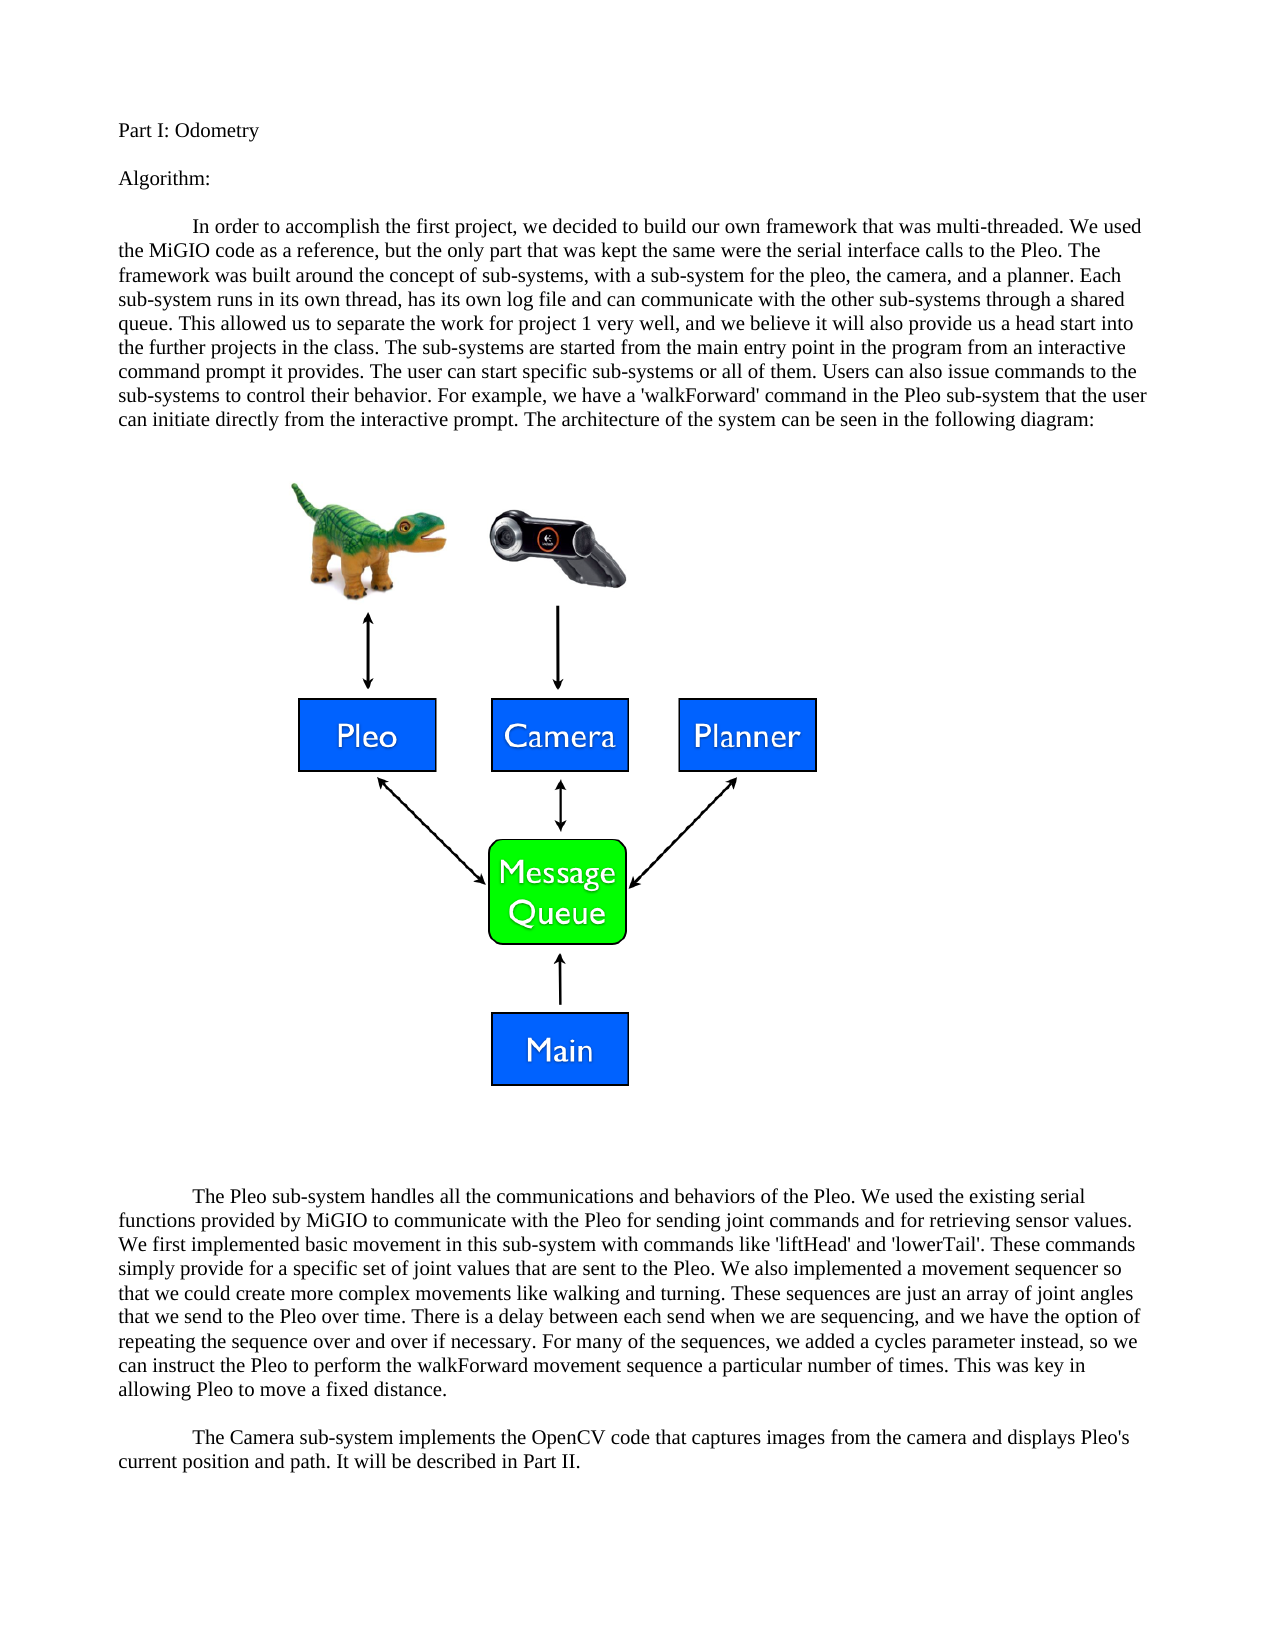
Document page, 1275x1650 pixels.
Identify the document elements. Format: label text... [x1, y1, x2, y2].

text Part I: Odometry [118, 118, 1157, 142]
text The Camera sub-system implements the OpenCV code that captures images from the camera and displays Pleo's current position and path. It will be described in Part II. [118, 1425, 1157, 1473]
text The Pleo sub-system handles all the communications and behaviors of the Pleo. We used the existing serial functions provided by MiGIO to communicate with the Pleo for sending joint commands and for retrieving sensor values. We first implemented basic movement in this sub-system with commands like 'liftHead' and 'lowerTail'. These commands simply provide for a specific set of joint values that are sent to the Pleo. We also implemented a movement sequencer so that we could create more complex movements like walking and turning. These sequences are just an array of joint angles that we send to the Pleo over time. There is a delay between each send when we are sequencing, and we have the option of repeating the sequence over and over if necessary. For many of the sequences, we added a cycles parameter instead, so we can instruct the Pleo to perform the walkForward movement sequence a particular number of times. This was key in allowing Pleo to move a fixed distance. [118, 1184, 1157, 1401]
text Algorithm: [118, 166, 1157, 190]
picture [107, 438, 1008, 1112]
text In order to accomplish the first project, we decided to build our own framework that was multi-threaded. We used the MiGIO code as a reference, but the only part that was kept the same were the serial interface calls to the Pleo. The framework was built around the concept of sub-systems, with a sub-system for the pleo, the camera, and a planner. Each sub-system runs in its own thread, has its own log file and can communicate with the other sub-systems through a shared queue. This allowed us to separate the work for project 1 very well, and we believe it will also provide us a head start into the further projects in the class. The sub-systems are started from the main entry point in the program from an interactive command prompt it provides. The user can start specific sub-systems or all of them. Users can also issue commands to the sub-systems to control their behavior. For example, we have a 'walkForward' command in the Pleo sub-system that the user can initiate directly from the interactive prompt. The architecture of the system can be seen in the following diagram: [118, 214, 1157, 431]
